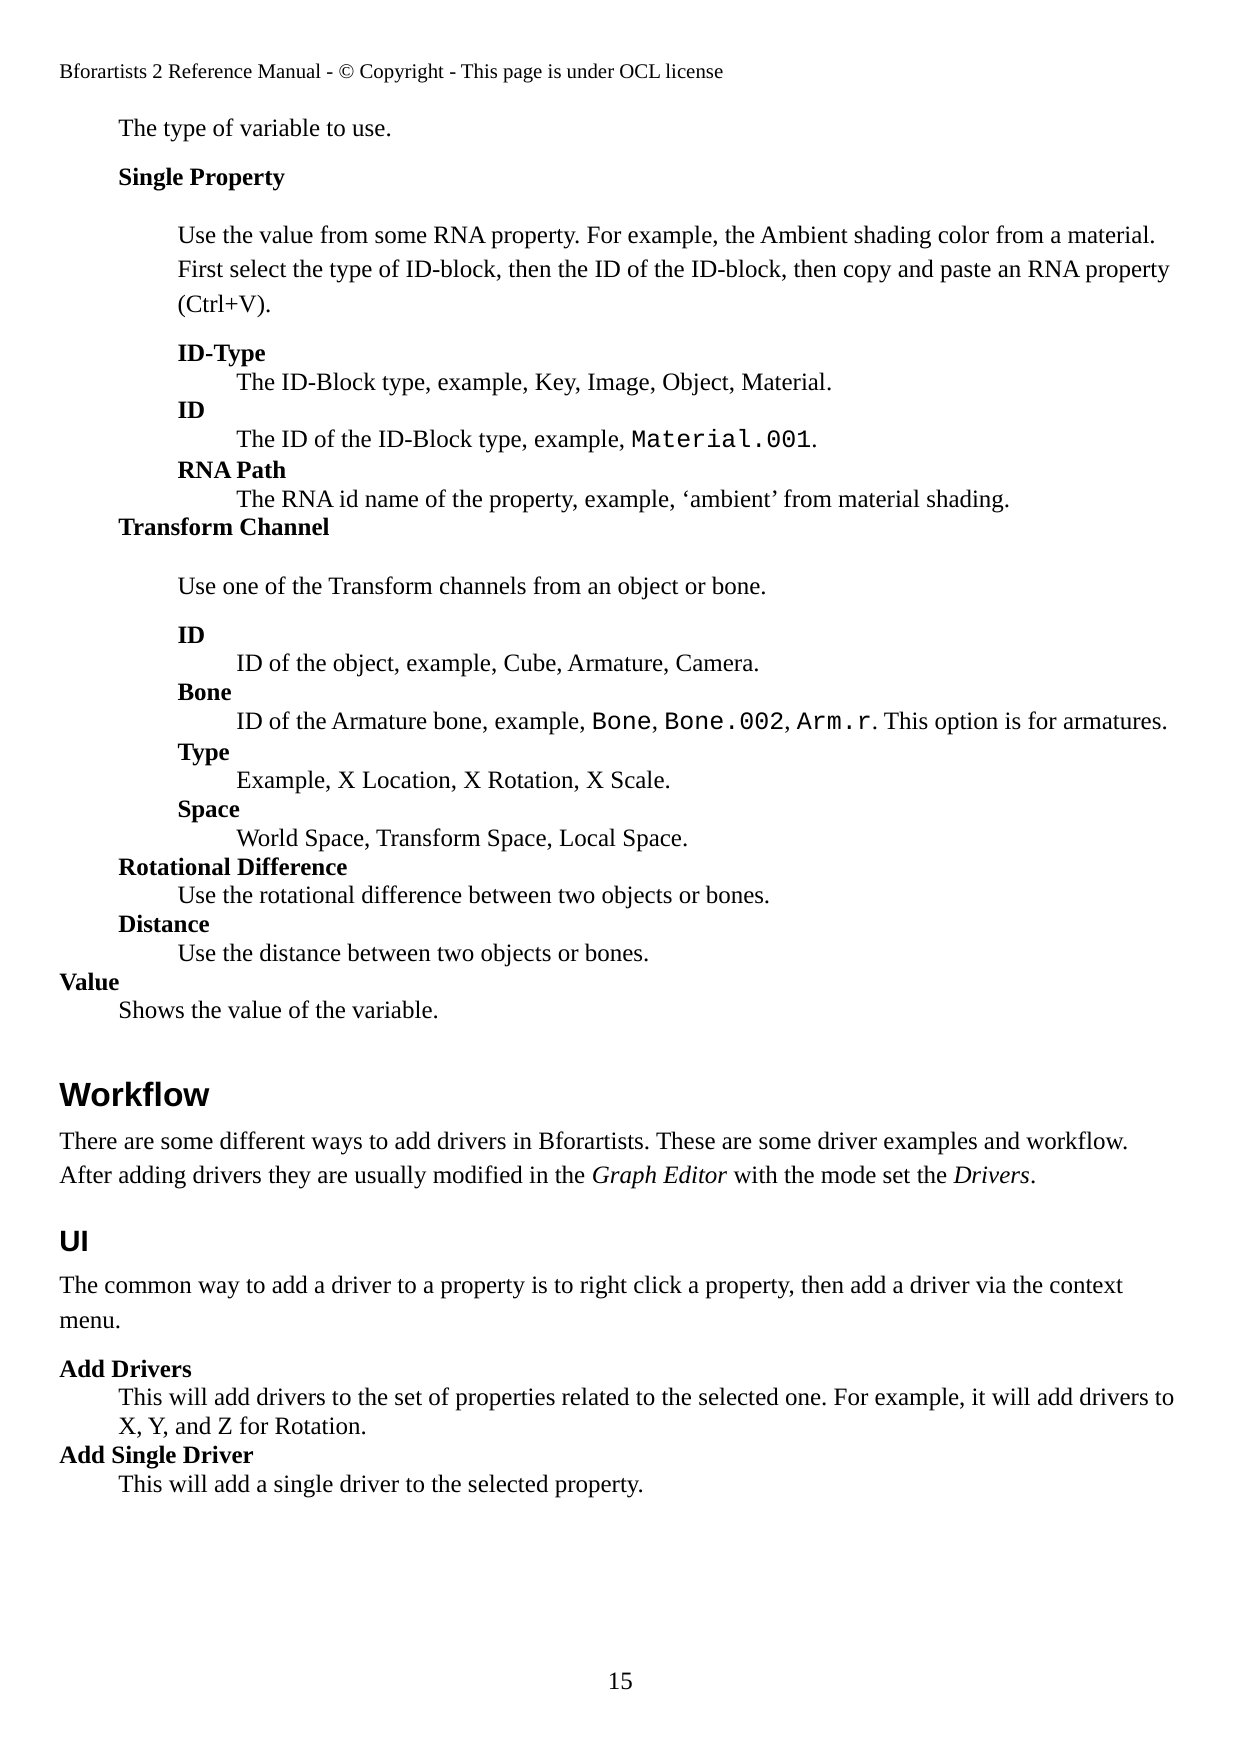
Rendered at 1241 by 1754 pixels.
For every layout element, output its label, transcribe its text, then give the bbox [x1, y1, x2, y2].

list The ID of the ID-Block type, example, Material.001. [236, 424, 1181, 455]
list This will add a single driver to the selected property. [118, 1469, 1181, 1497]
subtitle Space [177, 794, 1181, 823]
list Use the rotational difference between two objects or bones. [177, 881, 1181, 909]
subtitle Bone [177, 677, 1181, 706]
subtitle Add Drivers [59, 1354, 1181, 1382]
list This will add drivers to the set of properties related to the selected one. For example, it will add drivers to X, Y, and Z for Rotation. [118, 1382, 1181, 1440]
list Use the distance between two objects or bones. [177, 938, 1181, 967]
list The ID-Block type, example, Key, Image, Object, Material. [236, 367, 1181, 395]
list ID of the Armature bone, example, Bone, Bone.002, Arm.r. This option is for armatures. [236, 706, 1181, 737]
list The RNA id name of the property, example, ‘ambient’ from material shading. [236, 484, 1181, 512]
subtitle Transform Channel [118, 512, 1181, 541]
list World Space, Transform Space, Local Space. [236, 823, 1181, 852]
subtitle Type [177, 737, 1181, 766]
list Shows the value of the variable. [118, 996, 1181, 1024]
subtitle ID [177, 395, 1181, 424]
subtitle ID-Type [177, 338, 1181, 367]
text The type of variable to use. [118, 113, 1181, 141]
subtitle Value [59, 967, 1181, 996]
subtitle ID [177, 620, 1181, 648]
subtitle Single Property [118, 162, 1181, 190]
subtitle UI [59, 1224, 1181, 1258]
subtitle Workflow [59, 1075, 1181, 1113]
subtitle RNA Path [177, 455, 1181, 484]
subtitle Add Single Driver [59, 1440, 1181, 1469]
text There are some different ways to add drivers in Bforartists. These are some driver examples and workflow. After adding drivers they are usually modified in the Graph Editor with the mode set the Drivers. [59, 1126, 1181, 1189]
text Use one of the Transform channels from an object or bone. [177, 571, 1181, 599]
list ID of the object, example, Cube, Armature, Camera. [236, 648, 1181, 677]
subtitle Rotational Difference [118, 852, 1181, 881]
text Use the value from some RNA property. For example, the Ambient shading color from a material. First select the type of ID-block, then the ID of the ID-block, then copy and paste an RNA property (Ctrl+V). [177, 220, 1181, 318]
subtitle Distance [118, 909, 1181, 938]
list Example, X Location, X Rotation, X Scale. [236, 766, 1181, 794]
text The common way to add a driver to a property is to right click a property, then add a driver via the context menu. [59, 1270, 1181, 1333]
